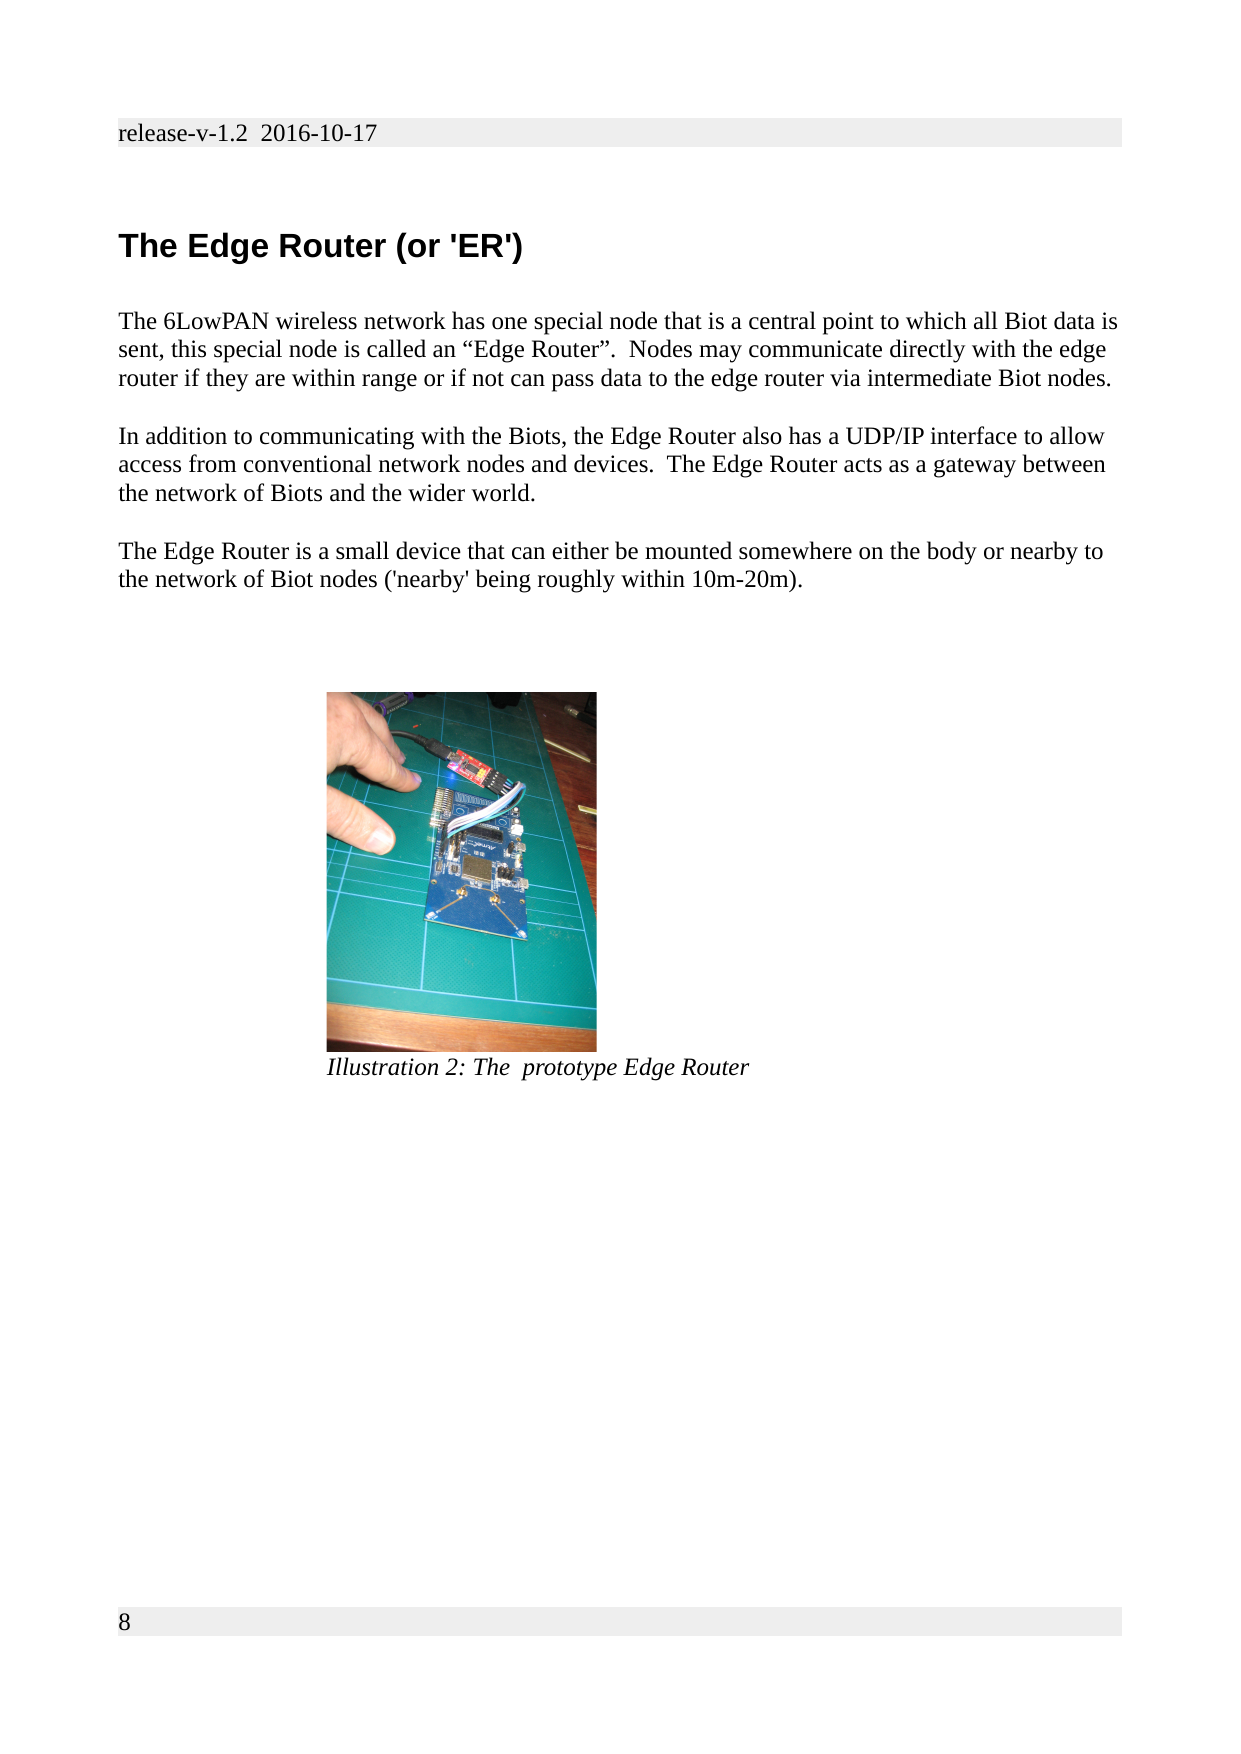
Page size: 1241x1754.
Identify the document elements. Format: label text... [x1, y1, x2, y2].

text The Edge Router is a small device that can either be mounted somewhere on the body or nearby to the network of Biot nodes ('nearby' being roughly within 10m-20m). [118, 536, 1122, 593]
picture [326, 692, 597, 1052]
text Illustration 2: The prototype Edge Router [327, 692, 914, 1081]
subtitle The Edge Router (or 'ER') [118, 226, 1122, 264]
text The 6LowPAN wireless network has one special node that is a central point to which all Biot data is sent, this special node is called an “Edge Router”. Nodes may communicate directly with the edge router if they are within range or if not can pass data to the edge router via intermediate Biot nodes. [118, 306, 1122, 392]
text In addition to communicating with the Biots, the Edge Router also has a UDP/IP interface to allow access from conventional network nodes and devices. The Edge Router acts as a gateway between the network of Biots and the wider world. [118, 421, 1122, 507]
